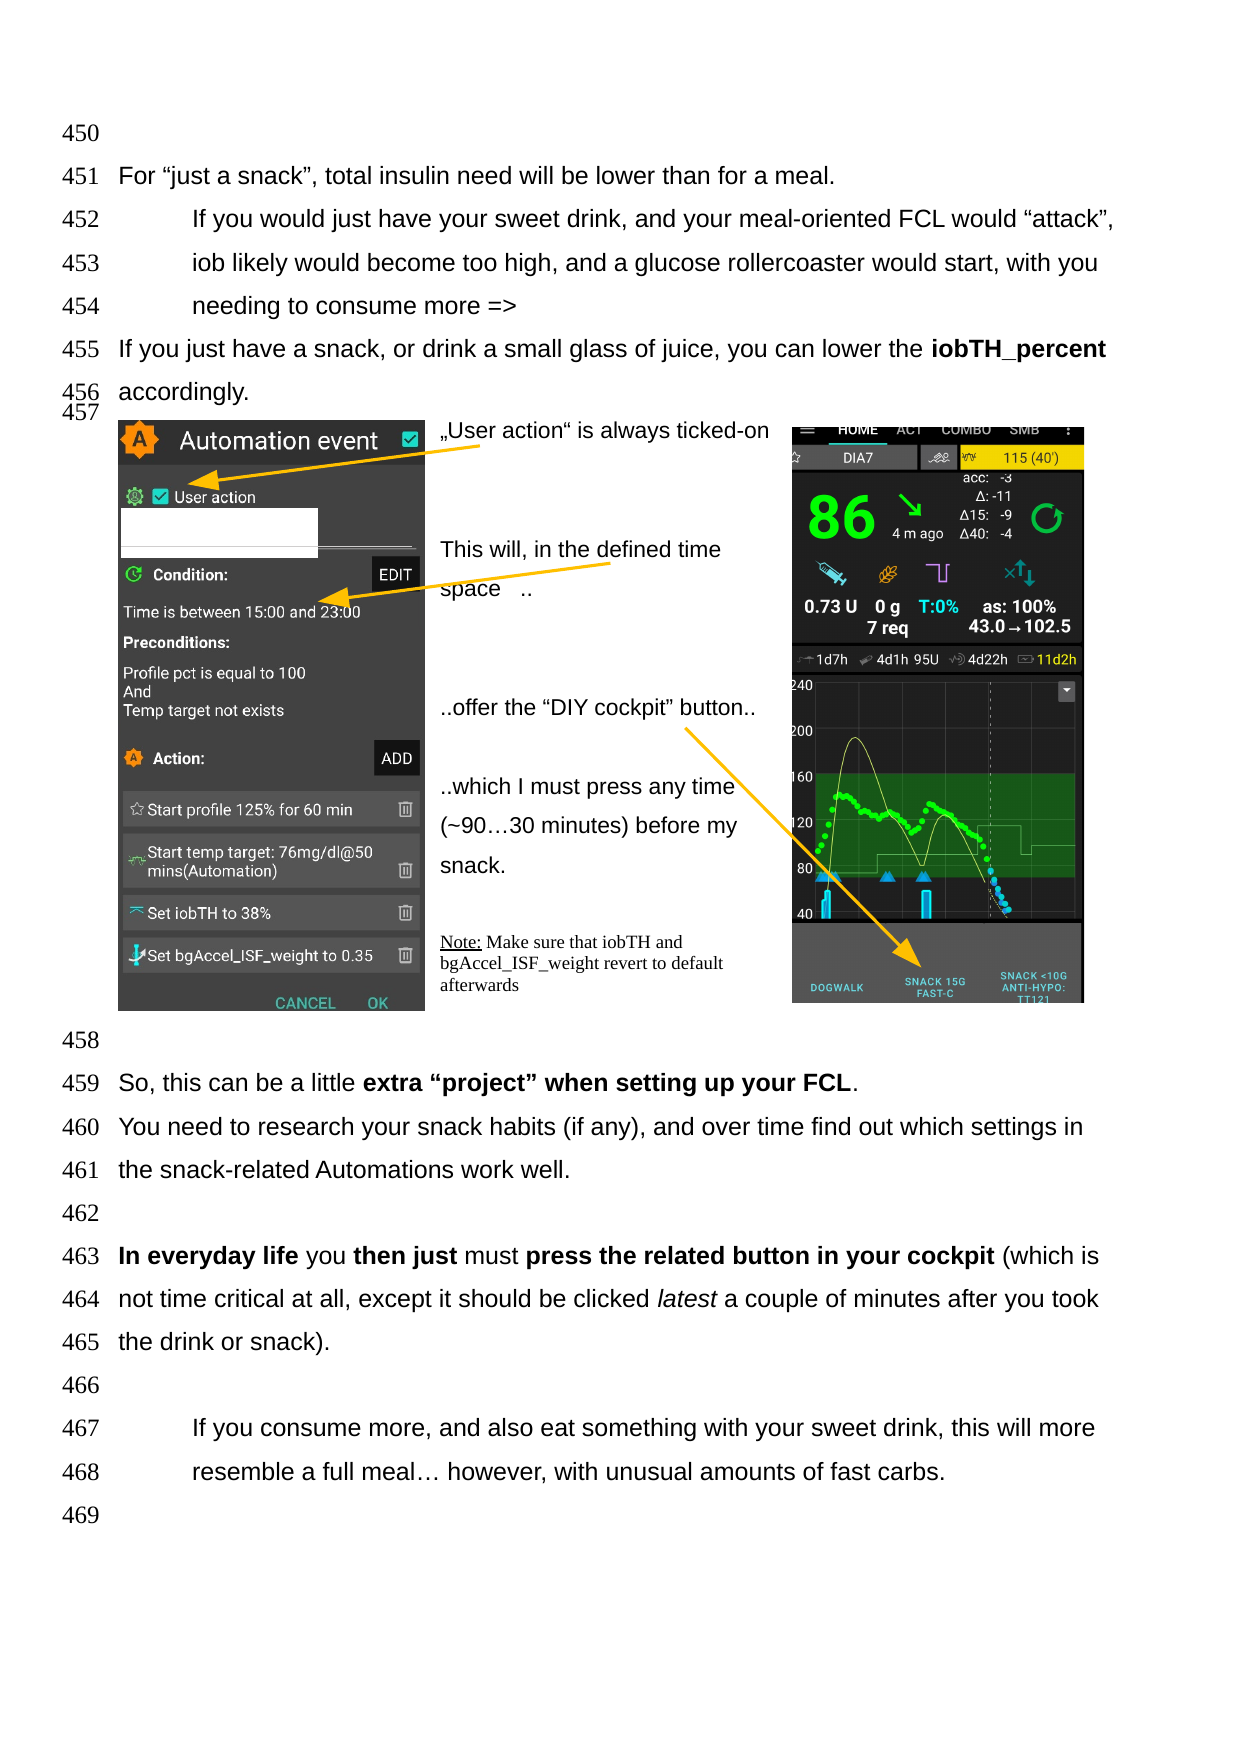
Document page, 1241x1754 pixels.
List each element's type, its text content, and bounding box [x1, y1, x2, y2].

text If you just have a snack, or drink a small glass of juice, you can lower the iobTH_percent accordingly. [118, 334, 1122, 406]
text „User action“ is always ticked-on [440, 417, 777, 444]
text ..which I must press any time (~90…30 minutes) before my snack. [440, 773, 777, 878]
text If you consume more, and also eat something with your sweet drink, this will more resemble a full meal… however, with unusual amounts of fast carbs. [192, 1413, 1122, 1485]
text In everyday life you then just must press the related button in your cockpit (which is not time critical at all, except it should be clicked latest a couple of minutes after you took the drink or snack). [118, 1241, 1122, 1356]
text You need to research your snack habits (if any), and over time find out which settings in the snack-related Automations work well. [118, 1112, 1122, 1183]
text This will, in the defined time space .. [440, 536, 777, 602]
text If you would just have your sweet drink, and your meal-oriented FCL would “attack”, iob likely would become too high, and a glucose rollercoaster would start, with you needing to consume more => [192, 204, 1122, 319]
text Snack 15g fast-C [136, 516, 303, 540]
text ..offer the “DIY cockpit” button.. [440, 694, 777, 720]
text So, this can be a little extra “project” when setting up your FCL. [118, 1068, 1122, 1097]
text For “just a snack”, total insulin need will be lower than for a meal. [118, 161, 1122, 190]
text Note: Make sure that iobTH and bgAccel_ISF_weight revert to default afterwards [440, 931, 777, 995]
